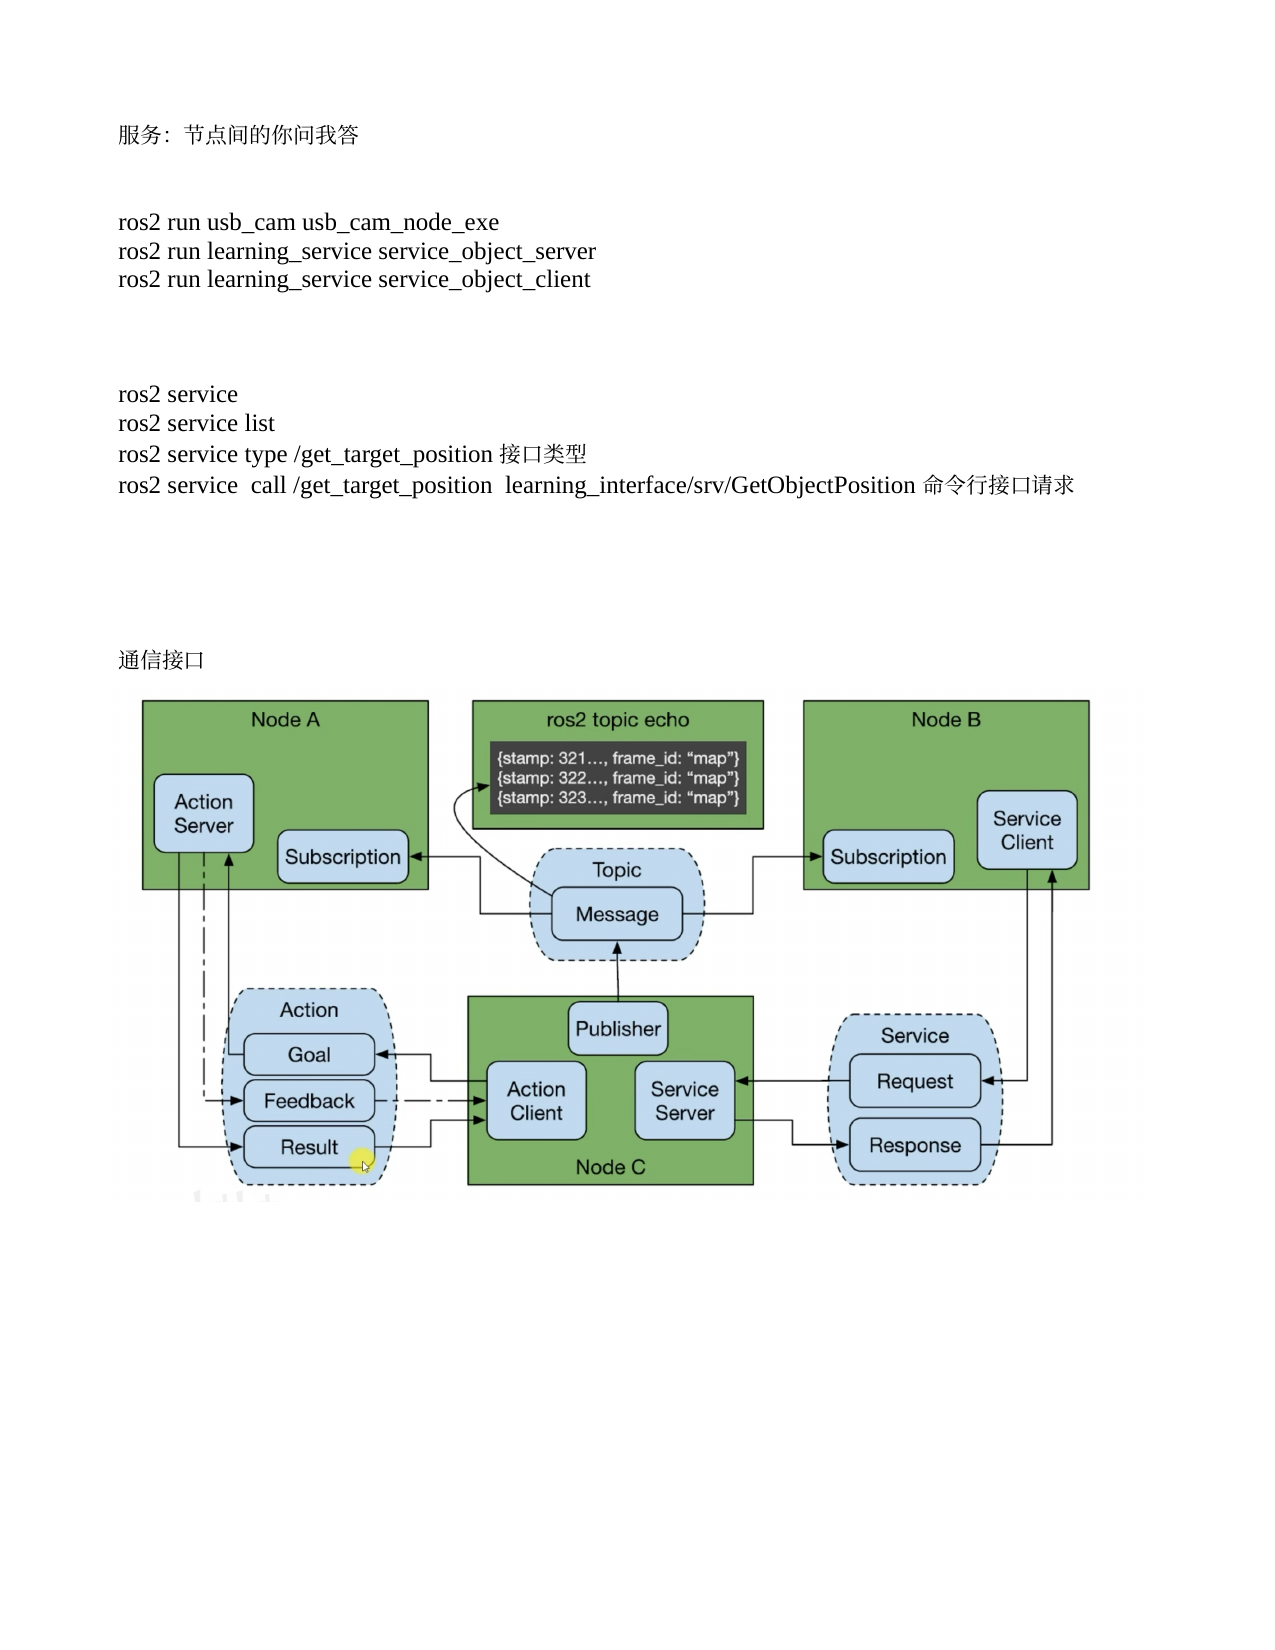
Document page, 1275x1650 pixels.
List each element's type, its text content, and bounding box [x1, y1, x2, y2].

text ros2 run learning_service service_object_server [118, 236, 1157, 264]
text 通信接口 [118, 644, 1157, 675]
text ros2 service type /get_target_position 接口类型 [118, 437, 1157, 468]
text ros2 run usb_cam usb_cam_node_exe [118, 207, 1157, 236]
text ros2 service list [118, 408, 1157, 437]
text ros2 service [118, 379, 1157, 408]
picture [110, 685, 1149, 1202]
text ros2 service call /get_target_position learning_interface/srv/GetObjectPosition 命令行接口请求 [118, 468, 1157, 500]
text 服务：节点间的你问我答 [118, 118, 1157, 149]
text ros2 run learning_service service_object_client [118, 264, 1157, 293]
